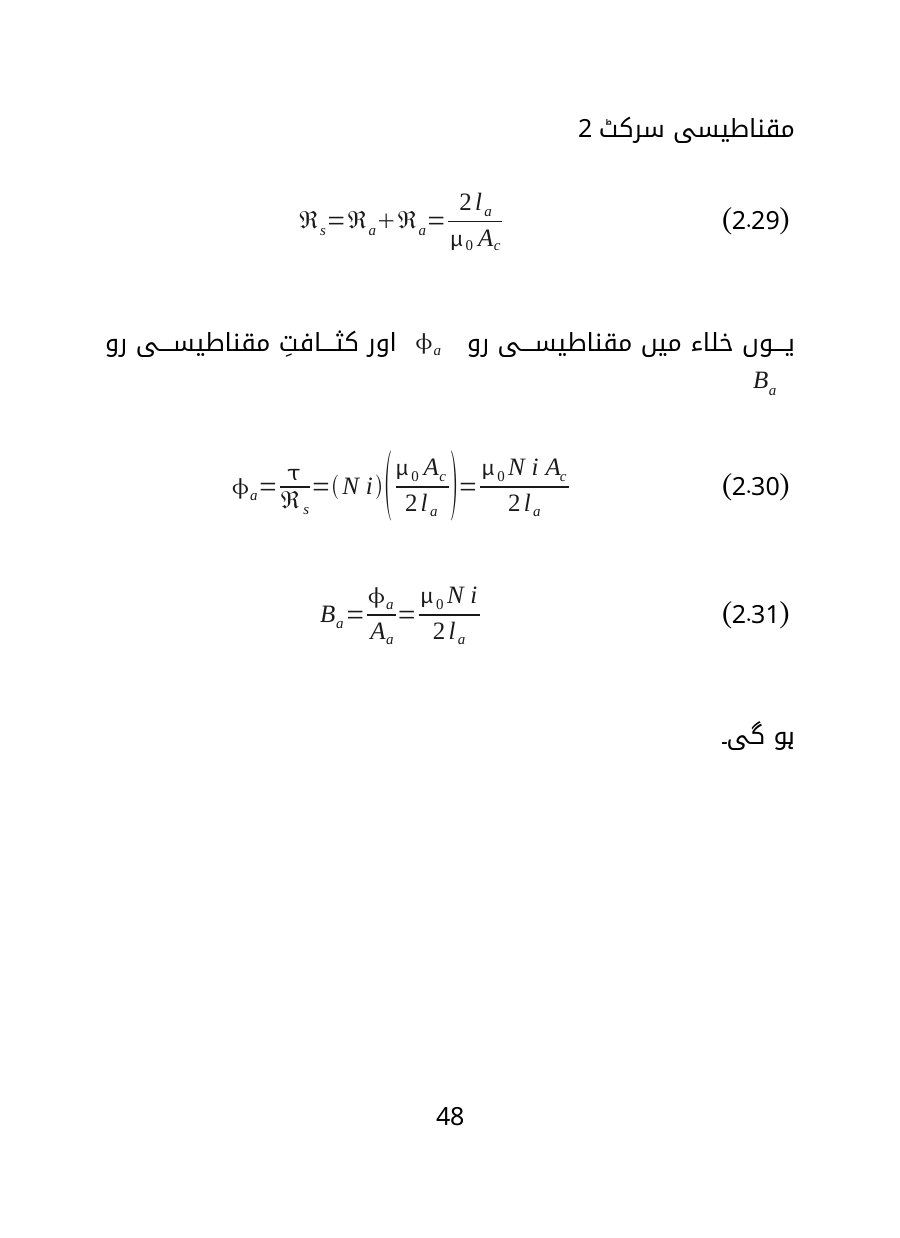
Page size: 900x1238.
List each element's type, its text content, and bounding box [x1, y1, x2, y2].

table_header [105, 445, 688, 542]
table_header (2.31) [686, 576, 795, 666]
table_header (2.29) [688, 183, 795, 273]
table_header [105, 576, 686, 666]
text ہو گی۔ [105, 713, 795, 760]
table_header [105, 183, 688, 273]
table_header (2.30) [688, 445, 795, 542]
text یوں خلاء میں مقناطیسی رو اور کثافتِ مقناطیسی رو [105, 319, 795, 398]
